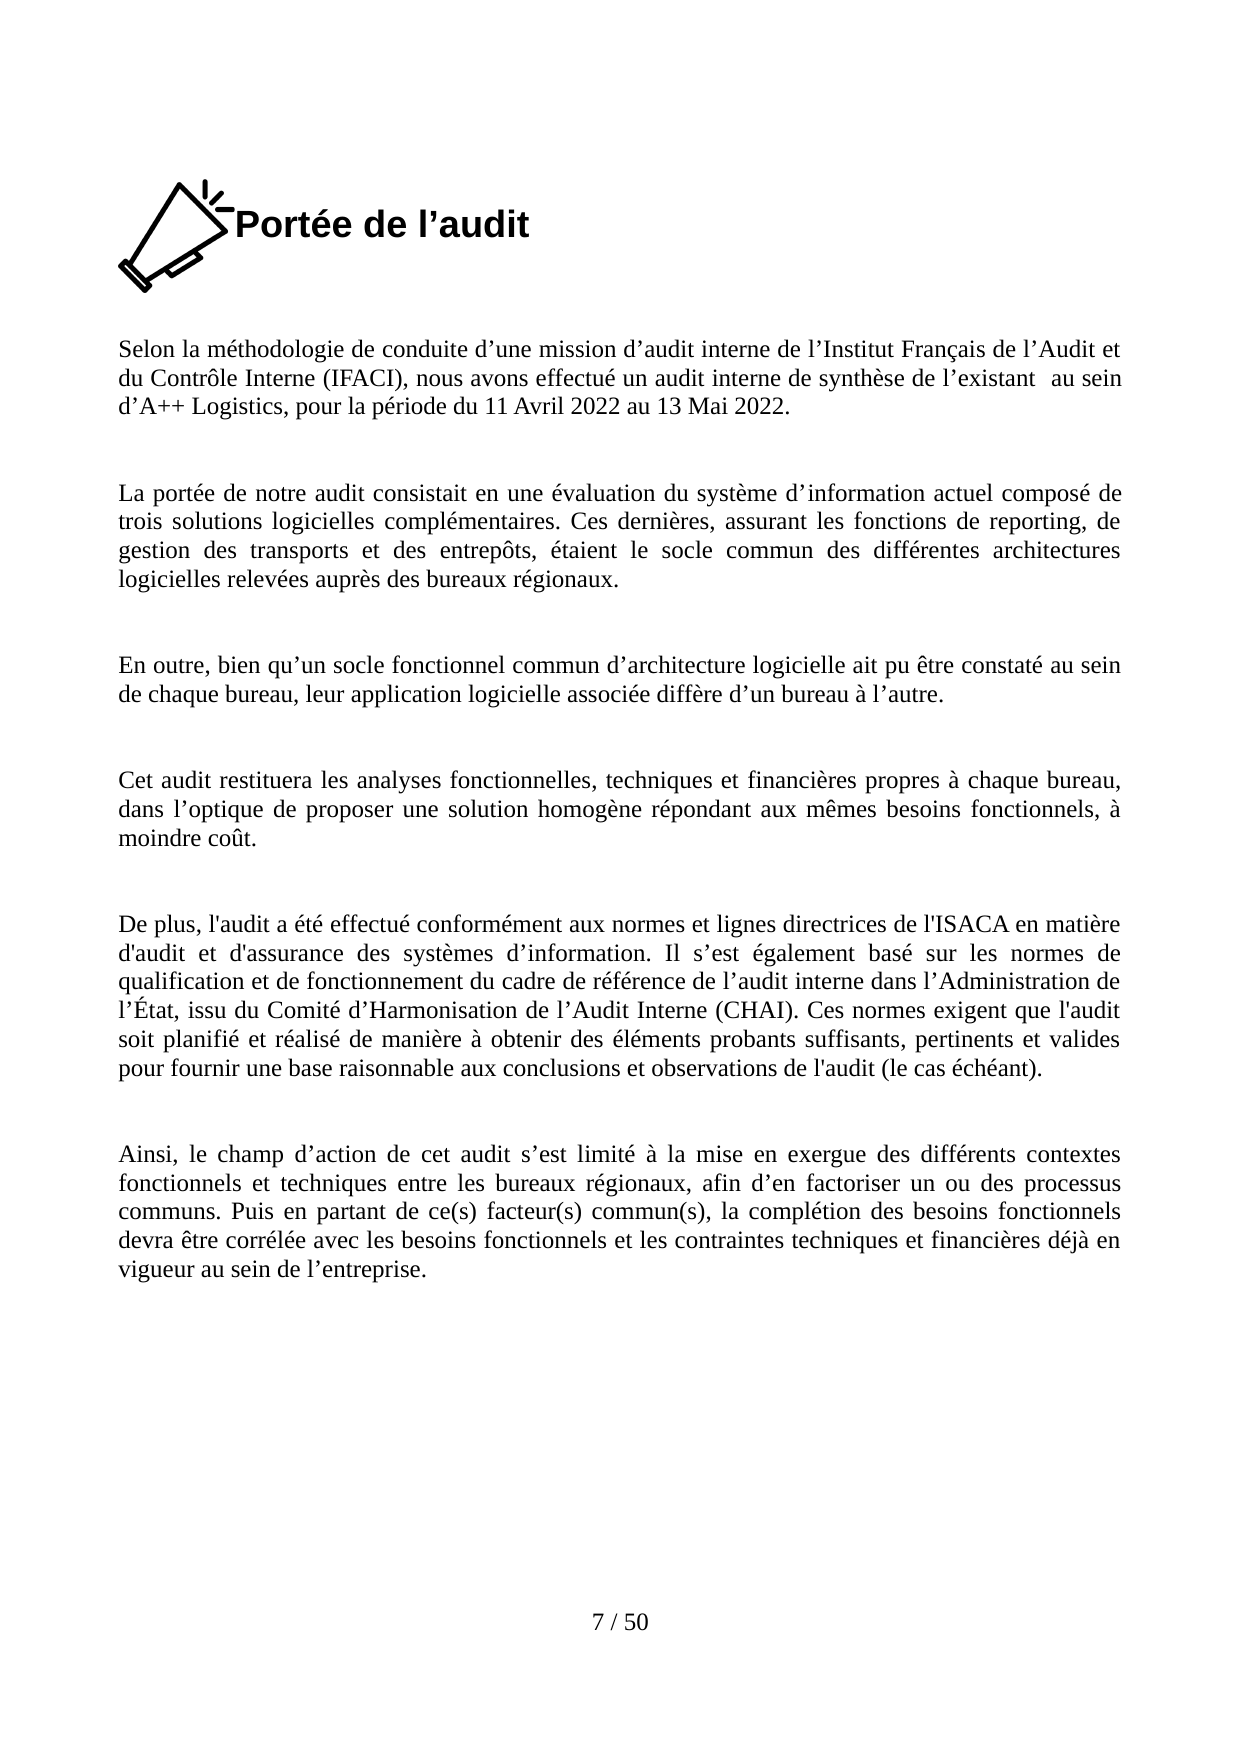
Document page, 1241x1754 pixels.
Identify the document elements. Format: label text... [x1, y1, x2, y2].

picture [118, 178, 235, 295]
subtitle Portée de l’audit [235, 201, 1122, 245]
text Cet audit restituera les analyses fonctionnelles, techniques et financières propres à chaque bureau, dans l’optique de proposer une solution homogène répondant aux mêmes besoins fonctionnels, à moindre coût. [118, 765, 1122, 851]
text Ainsi, le champ d’action de cet audit s’est limité à la mise en exergue des différents contextes fonctionnels et techniques entre les bureaux régionaux, afin d’en factoriser un ou des processus communs. Puis en partant de ce(s) facteur(s) commun(s), la complétion des besoins fonctionnels devra être corrélée avec les besoins fonctionnels et les contraintes techniques et financières déjà en vigueur au sein de l’entreprise. [118, 1139, 1122, 1283]
text Selon la méthodologie de conduite d’une mission d’audit interne de l’Institut Français de l’Audit et du Contrôle Interne (IFACI), nous avons effectué un audit interne de synthèse de l’existant au sein d’A++ Logistics, pour la période du 11 Avril 2022 au 13 Mai 2022. [118, 334, 1122, 420]
text De plus, l'audit a été effectué conformément aux normes et lignes directrices de l'ISACA en matière d'audit et d'assurance des systèmes d’information. Il s’est également basé sur les normes de qualification et de fonctionnement du cadre de référence de l’audit interne dans l’Administration de l’État, issu du Comité d’Harmonisation de l’Audit Interne (CHAI). Ces normes exigent que l'audit soit planifié et réalisé de manière à obtenir des éléments probants suffisants, pertinents et valides pour fournir une base raisonnable aux conclusions et observations de l'audit (le cas échéant). [118, 909, 1122, 1081]
text En outre, bien qu’un socle fonctionnel commun d’architecture logicielle ait pu être constaté au sein de chaque bureau, leur application logicielle associée diffère d’un bureau à l’autre. [118, 650, 1122, 708]
text La portée de notre audit consistait en une évaluation du système d’information actuel composé de trois solutions logicielles complémentaires. Ces dernières, assurant les fonctions de reporting, de gestion des transports et des entrepôts, étaient le socle commun des différentes architectures logicielles relevées auprès des bureaux régionaux. [118, 478, 1122, 593]
